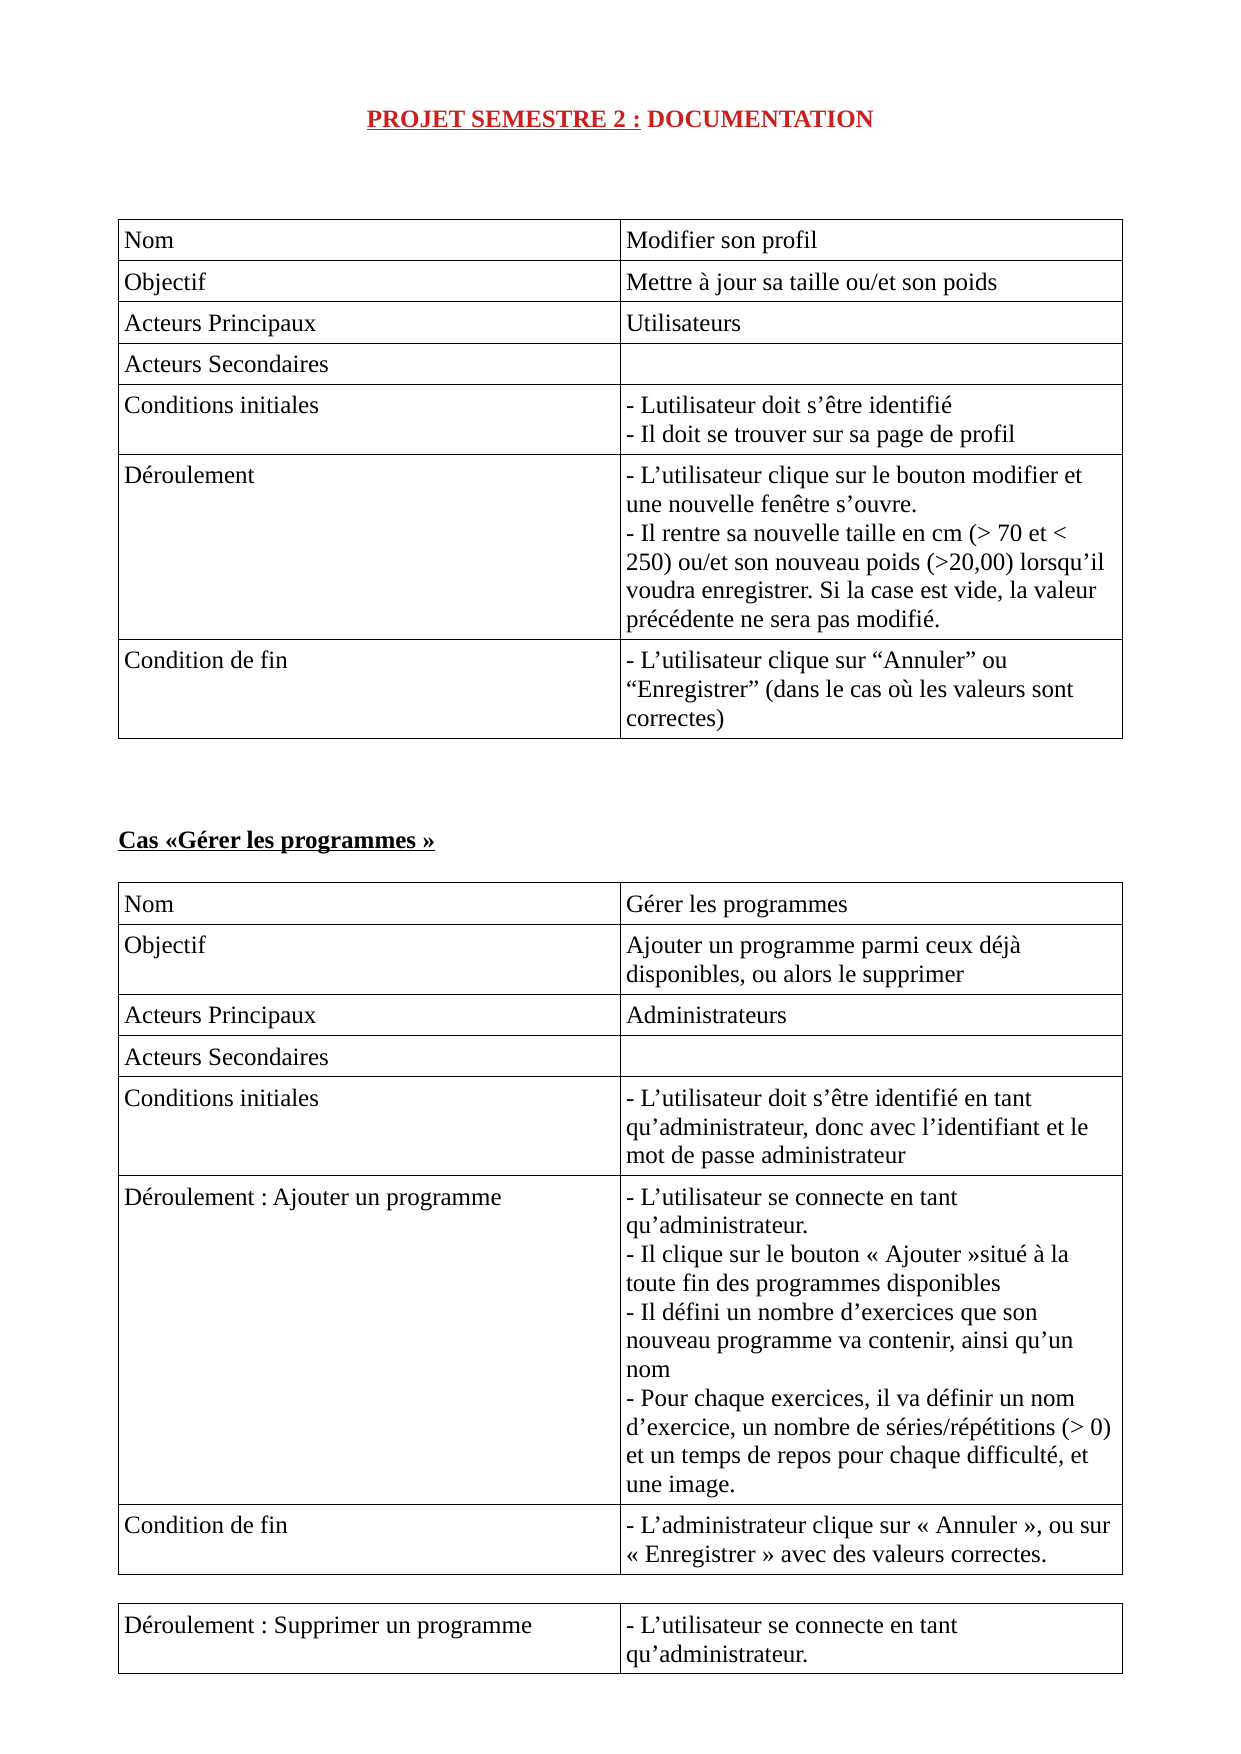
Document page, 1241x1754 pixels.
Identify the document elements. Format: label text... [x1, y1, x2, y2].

table_cell Déroulement [119, 455, 620, 639]
table_cell Déroulement : Ajouter un programme [119, 1176, 620, 1503]
table_header Nom [119, 220, 620, 260]
table_header - L’utilisateur se connecte en tant qu’administrateur. - L’utilisateur choisi un programme parmi ceux disponibles et clique sur son aperçu. - Il clique sur le bouton « Supprimer » [621, 1604, 1122, 1673]
table_cell - Lutilisateur doit s’être identifié - Il doit se trouver sur sa page de profil [621, 385, 1122, 454]
table_cell - L’utilisateur clique sur le bouton modifier et une nouvelle fenêtre s’ouvre. - Il rentre sa nouvelle taille en cm (> 70 et < 250) ou/et son nouveau poids (>20,00) lorsqu’il voudra enregistrer. Si la case est vide, la valeur précédente ne sera pas modifié. [621, 455, 1122, 639]
table_cell - L’utilisateur clique sur “Annuler” ou “Enregistrer” (dans le cas où les valeurs sont correctes) [621, 640, 1122, 737]
table_header Modifier son profil [621, 220, 1122, 260]
table_cell [621, 344, 1122, 384]
table_cell Mettre à jour sa taille ou/et son poids [621, 261, 1122, 301]
table_header Gérer les programmes [621, 883, 1122, 923]
table_cell Administrateurs [621, 995, 1122, 1035]
table_cell Conditions initiales [119, 385, 620, 454]
table_cell Utilisateurs [621, 302, 1122, 342]
table_cell Objectif [119, 261, 620, 301]
table_cell Acteurs Principaux [119, 995, 620, 1035]
table_cell Acteurs Principaux [119, 302, 620, 342]
table_cell [621, 1036, 1122, 1076]
table_cell Acteurs Secondaires [119, 1036, 620, 1076]
table_cell Conditions initiales [119, 1077, 620, 1175]
table_header Déroulement : Supprimer un programme [119, 1604, 620, 1673]
table_cell - L’administrateur clique sur « Annuler », ou sur « Enregistrer » avec des valeurs correctes. [621, 1505, 1122, 1573]
table_cell Condition de fin [119, 1505, 620, 1573]
table_cell Objectif [119, 925, 620, 993]
table_cell - L’utilisateur doit s’être identifié en tant qu’administrateur, donc avec l’identifiant et le mot de passe administrateur [621, 1077, 1122, 1175]
table_cell - L’utilisateur se connecte en tant qu’administrateur. - Il clique sur le bouton « Ajouter »situé à la toute fin des programmes disponibles - Il défini un nombre d’exercices que son nouveau programme va contenir, ainsi qu’un nom - Pour chaque exercices, il va définir un nom d’exercice, un nombre de séries/répétitions (> 0) et un temps de repos pour chaque difficulté, et une image. [621, 1176, 1122, 1503]
table_cell Acteurs Secondaires [119, 344, 620, 384]
table_cell Condition de fin [119, 640, 620, 737]
table_header Nom [119, 883, 620, 923]
table_cell Ajouter un programme parmi ceux déjà disponibles, ou alors le supprimer [621, 925, 1122, 993]
text Cas «Gérer les programmes » [118, 825, 1122, 853]
